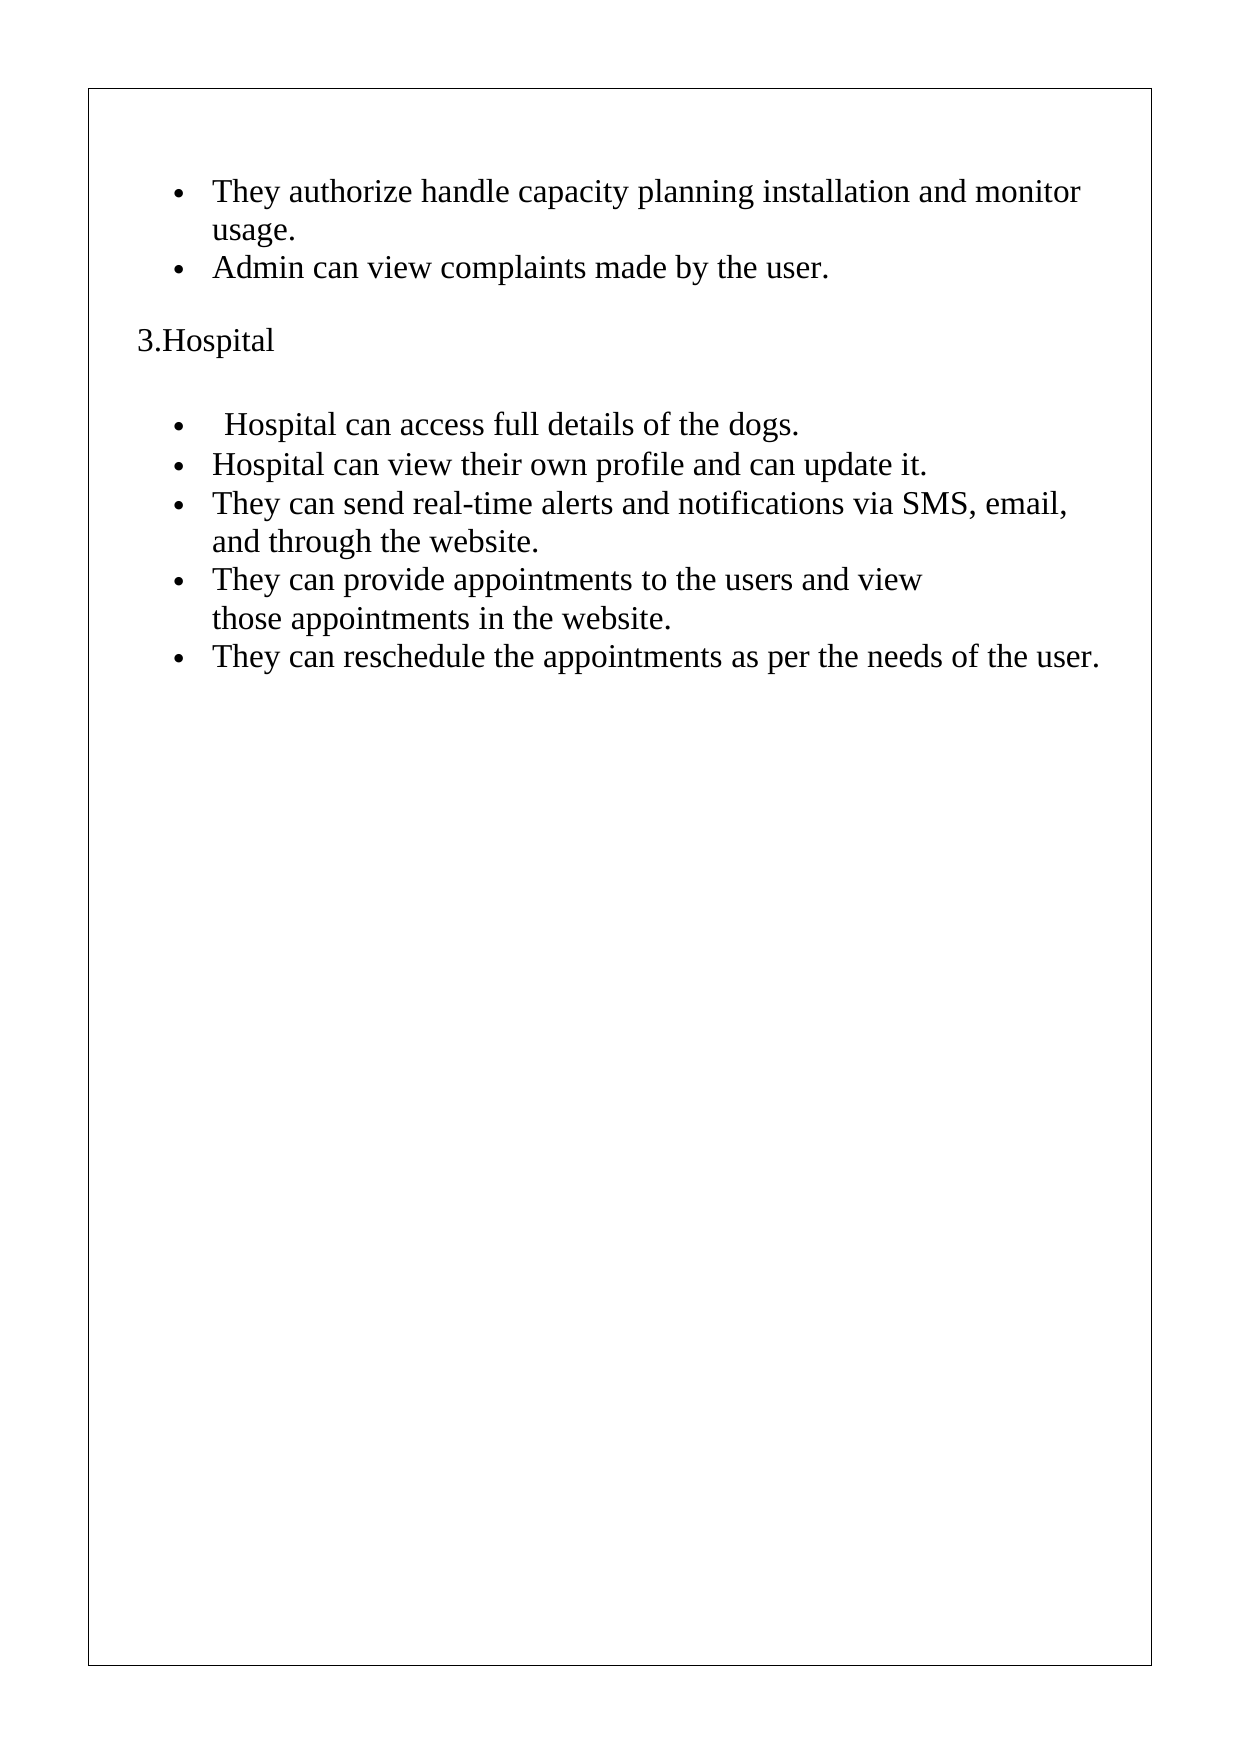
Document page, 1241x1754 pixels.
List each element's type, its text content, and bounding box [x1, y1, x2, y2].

list They can reschedule the appointments as per the needs of the user. [174, 636, 1103, 674]
list Hospital can access full details of the dogs. [174, 397, 1103, 444]
text 3.Hospital [137, 320, 1103, 358]
list They can send real-time alerts and notifications via SMS, email, and through the website. [174, 483, 1103, 559]
list Admin can view complaints made by the user. [174, 248, 1103, 286]
list They authorize handle capacity planning installation and monitor usage. [174, 171, 1103, 248]
list Hospital can view their own profile and can update it. [174, 444, 1103, 483]
list They can provide appointments to the users and view those appointments in the website. [174, 559, 1103, 636]
